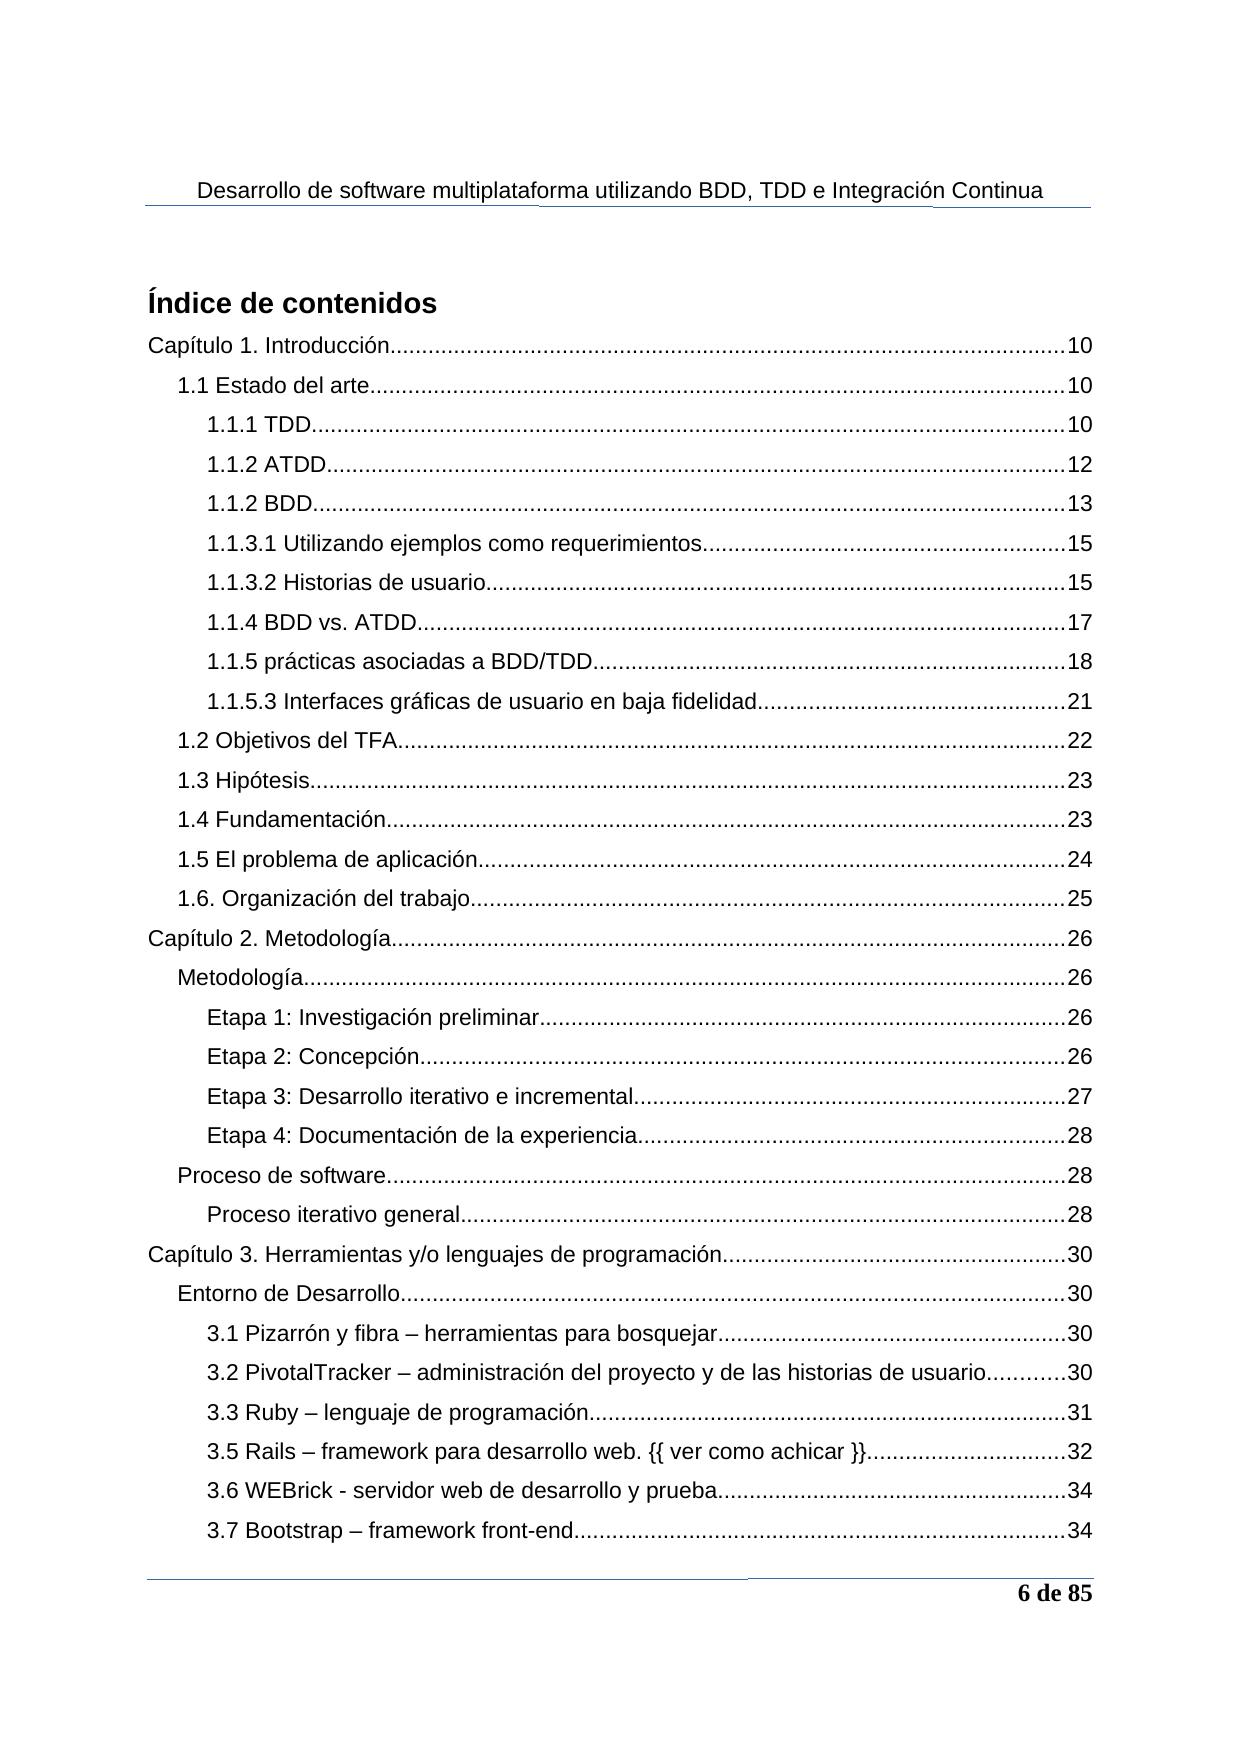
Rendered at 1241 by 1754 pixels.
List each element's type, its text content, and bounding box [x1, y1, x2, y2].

text Etapa 4: Documentación de la experiencia. 28 [207, 1122, 1093, 1148]
text 1.3 Hipótesis 23 [177, 767, 1093, 793]
text 1.2 Objetivos del TFA. 22 [177, 727, 1093, 754]
text 3.2 PivotalTracker – administración del proyecto y de las historias de usuario. 30 [207, 1359, 1093, 1385]
text 3.3 Ruby – lenguaje de programación. 31 [207, 1398, 1093, 1425]
text 1.1.4 BDD vs. ATDD. 17 [207, 609, 1093, 635]
text Etapa 2: Concepción. 26 [207, 1043, 1093, 1069]
text 1.1.2 ATDD. 12 [207, 451, 1093, 477]
text Capítulo 2. Metodología 26 [148, 925, 1093, 951]
text 1.4 Fundamentación 23 [177, 806, 1093, 833]
text 1.1 Estado del arte. 10 [177, 372, 1093, 398]
text 3.5 Rails – framework para desarrollo web. {{ ver como achicar }} 32 [207, 1438, 1093, 1464]
text Etapa 3: Desarrollo iterativo e incremental. 27 [207, 1083, 1093, 1109]
text Entorno de Desarrollo. 30 [177, 1280, 1093, 1306]
text 3.7 Bootstrap – framework front-end. 34 [207, 1517, 1093, 1543]
text Capítulo 3. Herramientas y/o lenguajes de programación 30 [148, 1241, 1093, 1267]
text 1.1.5.3 Interfaces gráficas de usuario en baja fidelidad. 21 [207, 688, 1093, 714]
text Proceso iterativo general. 28 [207, 1201, 1093, 1227]
text 1.1.3.2 Historias de usuario. 15 [207, 569, 1093, 596]
text 3.6 WEBrick - servidor web de desarrollo y prueba. 34 [207, 1477, 1093, 1504]
text Metodología. 26 [177, 964, 1093, 991]
text Capítulo 1. Introducción. 10 [148, 332, 1093, 359]
subtitle Índice de contenidos [148, 286, 1093, 320]
text 1.6. Organización del trabajo. 25 [177, 885, 1093, 912]
text 1.5 El problema de aplicación. 24 [177, 846, 1093, 872]
text 1.1.5 prácticas asociadas a BDD/TDD. 18 [207, 648, 1093, 675]
text Proceso de software. 28 [177, 1162, 1093, 1188]
text 3.1 Pizarrón y fibra – herramientas para bosquejar. 30 [207, 1319, 1093, 1346]
text 1.1.2 BDD. 13 [207, 490, 1093, 517]
text 1.1.1 TDD. 10 [207, 411, 1093, 438]
text 1.1.3.1 Utilizando ejemplos como requerimientos. 15 [207, 530, 1093, 556]
text Etapa 1: Investigación preliminar. 26 [207, 1004, 1093, 1030]
